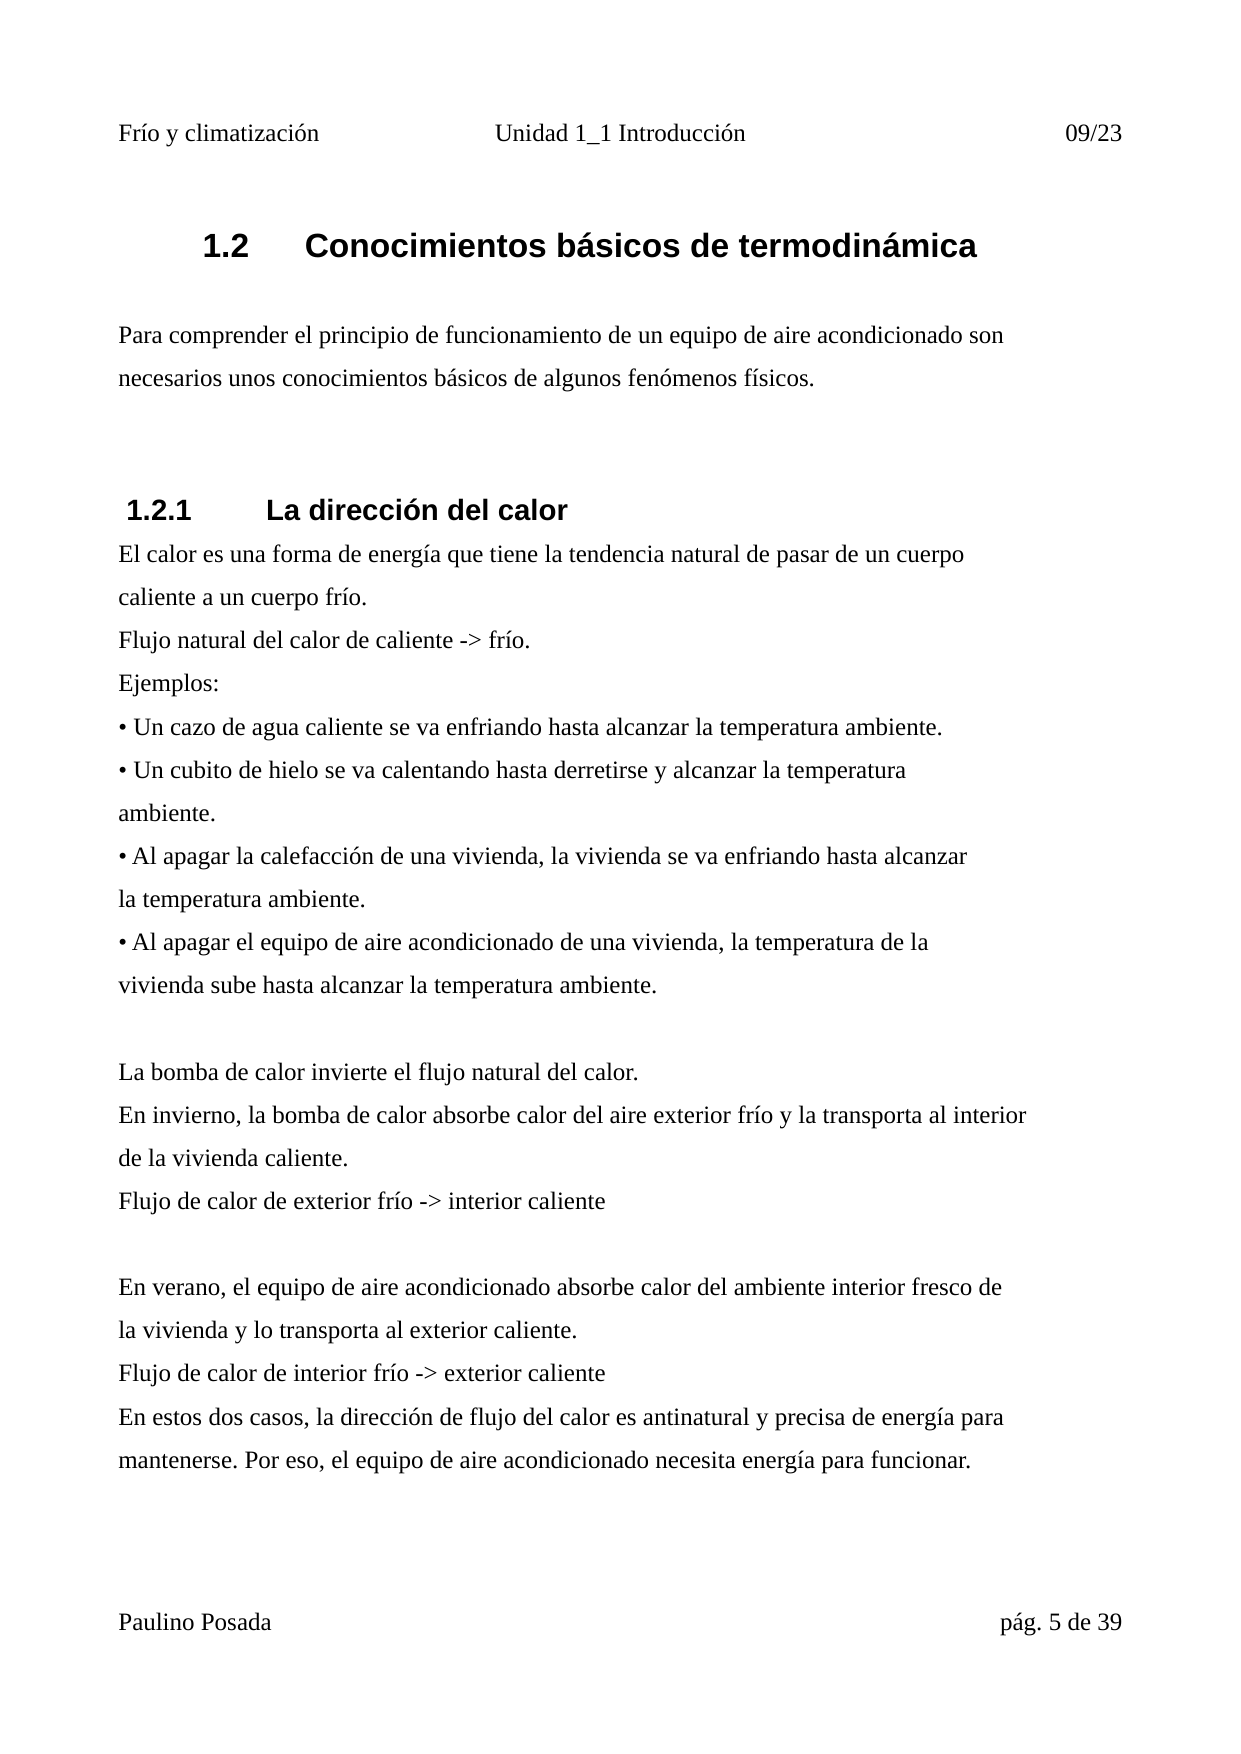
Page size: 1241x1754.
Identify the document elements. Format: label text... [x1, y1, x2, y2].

text Flujo natural del calor de caliente -> frío. [118, 625, 1122, 654]
text la temperatura ambiente. [118, 884, 1122, 913]
text de la vivienda caliente. [118, 1143, 1122, 1172]
text Flujo de calor de interior frío -> exterior caliente [118, 1358, 1122, 1387]
subtitle La dirección del calor [118, 493, 1122, 527]
text mantenerse. Por eso, el equipo de aire acondicionado necesita energía para funcionar. [118, 1445, 1122, 1473]
text caliente a un cuerpo frío. [118, 582, 1122, 611]
text vivienda sube hasta alcanzar la temperatura ambiente. [118, 970, 1122, 999]
text • Un cubito de hielo se va calentando hasta derretirse y alcanzar la temperatura [118, 755, 1122, 783]
text Flujo de calor de exterior frío -> interior caliente [118, 1186, 1122, 1215]
text la vivienda y lo transporta al exterior caliente. [118, 1315, 1122, 1344]
text • Un cazo de agua caliente se va enfriando hasta alcanzar la temperatura ambiente. [118, 712, 1122, 740]
text necesarios unos conocimientos básicos de algunos fenómenos físicos. [118, 363, 1122, 392]
text Para comprender el principio de funcionamiento de un equipo de aire acondicionado son [118, 320, 1122, 349]
text ambiente. [118, 798, 1122, 827]
text • Al apagar el equipo de aire acondicionado de una vivienda, la temperatura de la [118, 927, 1122, 956]
text En verano, el equipo de aire acondicionado absorbe calor del ambiente interior fresco de [118, 1272, 1122, 1301]
text El calor es una forma de energía que tiene la tendencia natural de pasar de un cuerpo [118, 539, 1122, 568]
text En invierno, la bomba de calor absorbe calor del aire exterior frío y la transporta al interior [118, 1100, 1122, 1128]
text En estos dos casos, la dirección de flujo del calor es antinatural y precisa de energía para [118, 1402, 1122, 1430]
text Ejemplos: [118, 668, 1122, 697]
text • Al apagar la calefacción de una vivienda, la vivienda se va enfriando hasta alcanzar [118, 841, 1122, 870]
text La bomba de calor invierte el flujo natural del calor. [118, 1057, 1122, 1085]
subtitle Conocimientos básicos de termodinámica [193, 226, 1122, 264]
